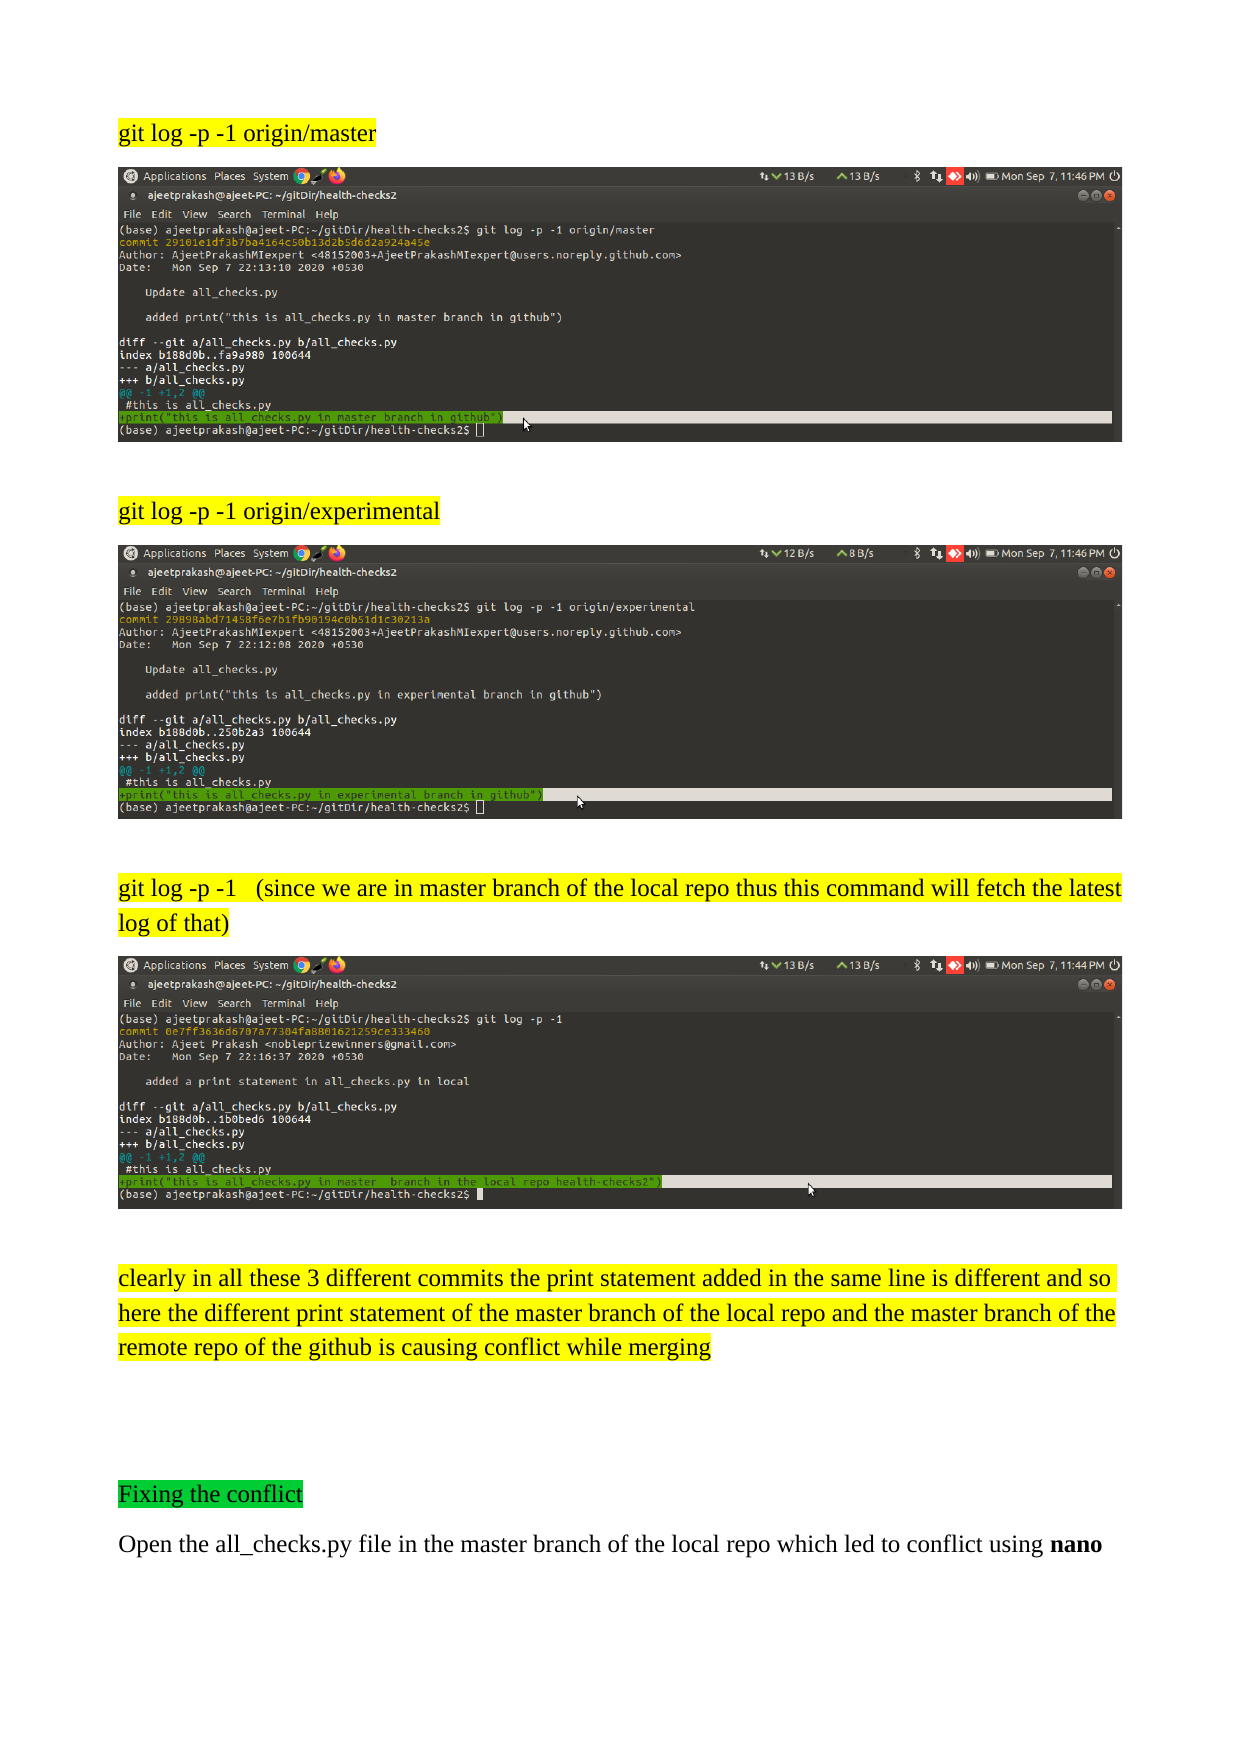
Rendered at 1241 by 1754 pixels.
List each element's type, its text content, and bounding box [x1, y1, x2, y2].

picture [118, 167, 1123, 442]
text git log -p -1 origin/experimental [118, 496, 1122, 525]
picture [118, 956, 1123, 1209]
text git log -p -1 (since we are in master branch of the local repo thus this command will fetch the latest log of that) [118, 873, 1122, 937]
text Open the all_checks.py file in the master branch of the local repo which led to conflict using nano [118, 1529, 1122, 1557]
picture [118, 545, 1123, 819]
text clearly in all these 3 different commits the print statement added in the same line is different and so here the different print statement of the master branch of the local repo and the master branch of the remote repo of the github is causing conflict while merging [118, 1263, 1122, 1361]
text git log -p -1 origin/master [118, 118, 1122, 147]
text Fixing the conflict [118, 1479, 1122, 1508]
